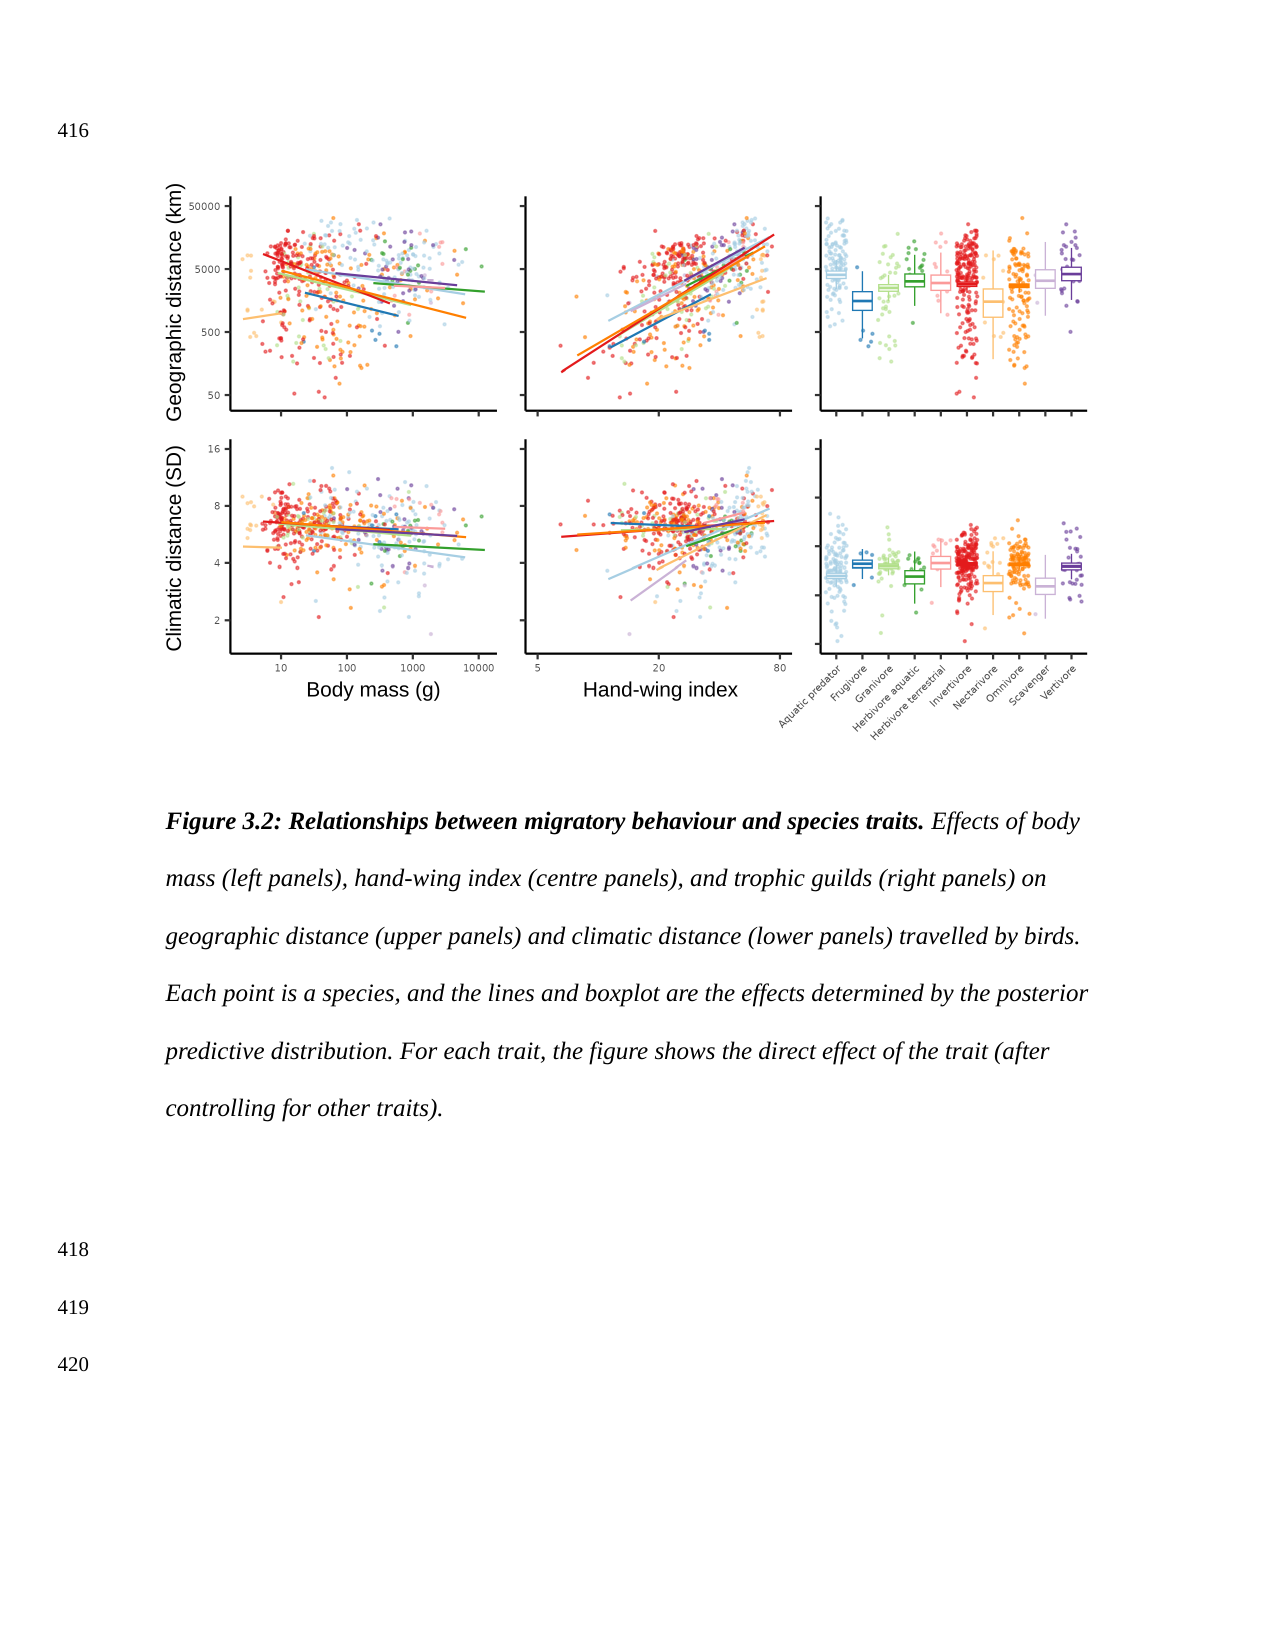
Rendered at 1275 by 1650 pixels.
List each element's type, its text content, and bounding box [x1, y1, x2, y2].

text Figure 3.2: Relationships between migratory behaviour and species traits. Effects of body mass (left panels), hand-wing index (centre panels), and trophic guilds (right panels) on geographic distance (upper panels) and climatic distance (lower panels) travelled by birds. Each point is a species, and the lines and boxplot are the effects determined by the posterior predictive distribution. For each trait, the figure shows the direct effect of the trait (after controlling for other traits). [165, 765, 1110, 1122]
picture [165, 174, 1110, 765]
